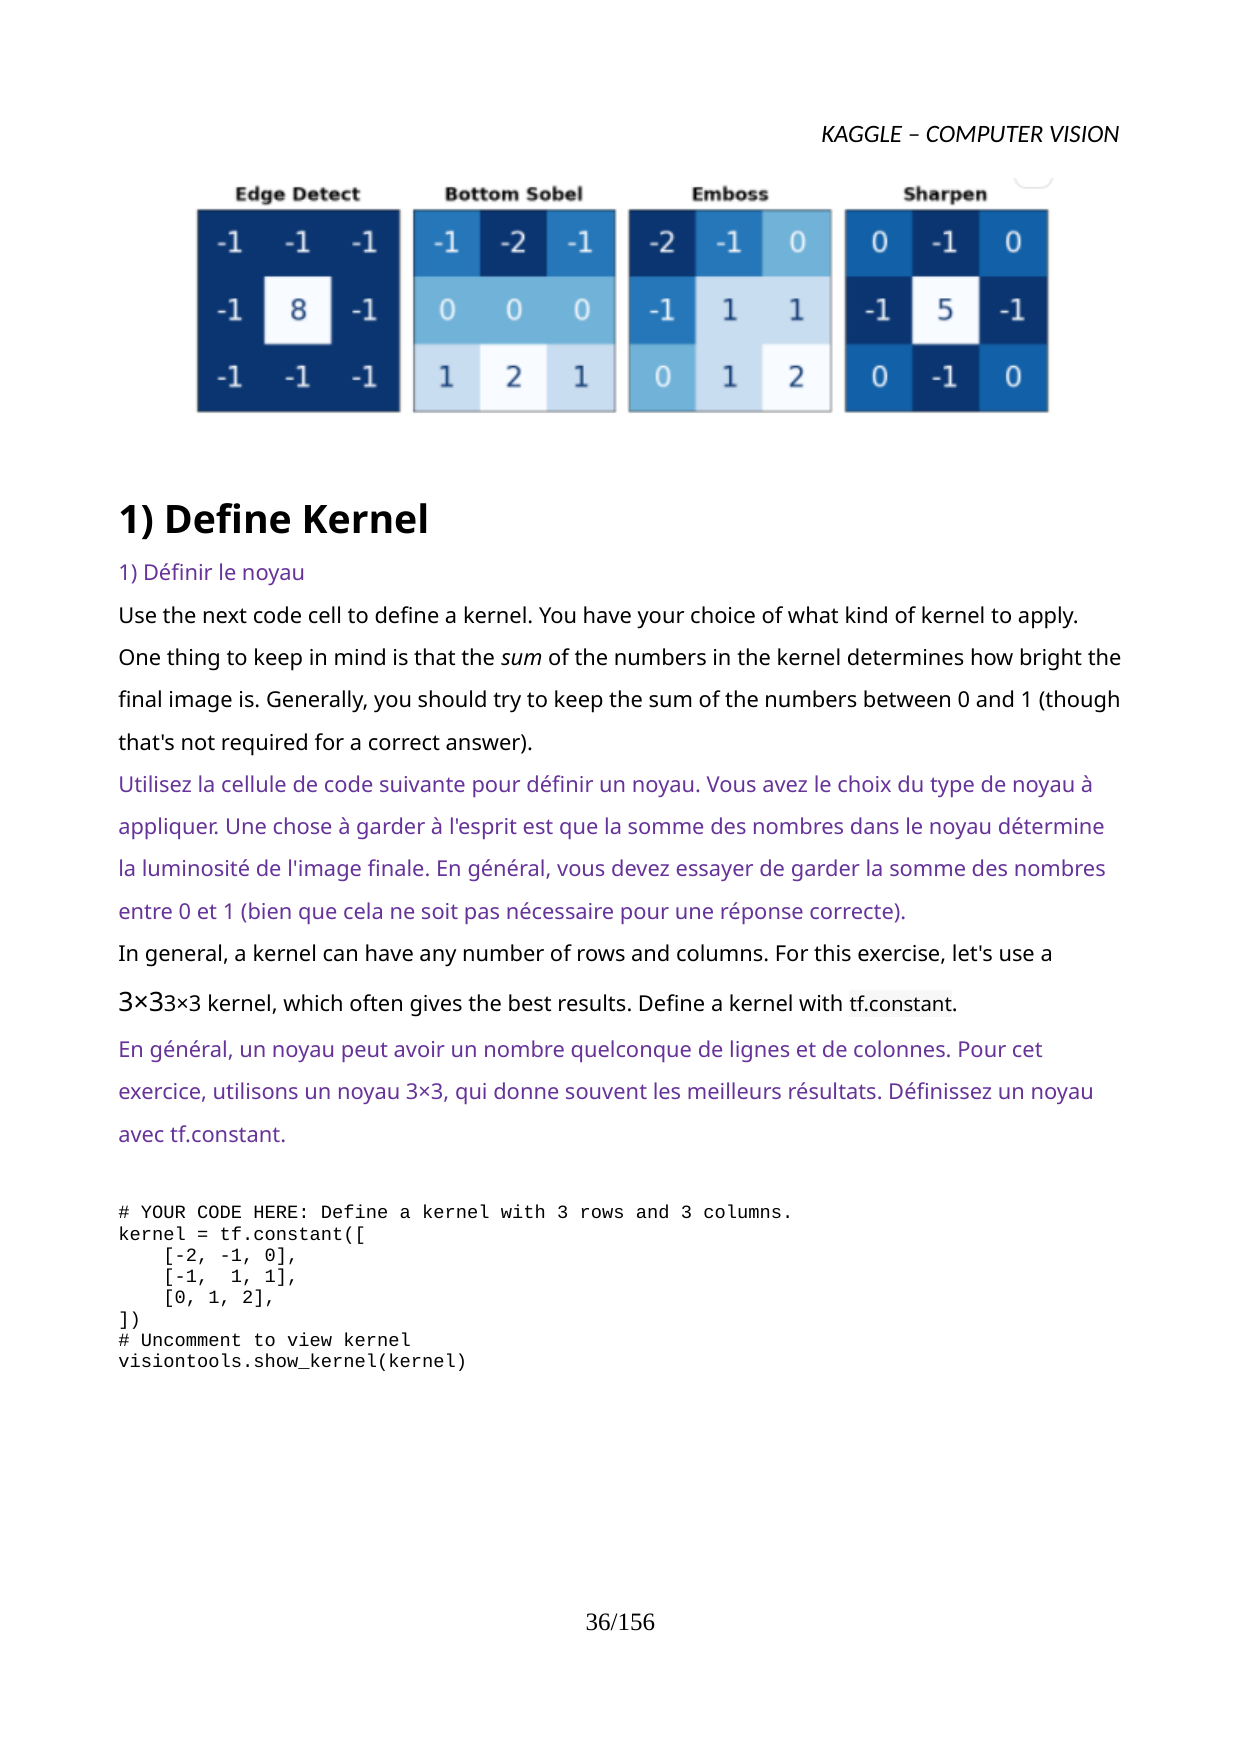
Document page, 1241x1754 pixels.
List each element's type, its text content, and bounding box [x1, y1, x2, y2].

subtitle 1) Define Kernel [118, 492, 1122, 545]
text # YOUR CODE HERE: Define a kernel with 3 rows and 3 columns. [118, 1203, 1122, 1224]
picture [182, 178, 1058, 446]
text En général, un noyau peut avoir un nombre quelconque de lignes et de colonnes. Pour cet exercice, utilisons un noyau 3×3, qui donne souvent les meilleurs résultats. Définissez un noyau avec tf.constant. [118, 1034, 1122, 1148]
text kernel = tf.constant([ [118, 1224, 1122, 1246]
text # Uncomment to view kernel [118, 1331, 1122, 1352]
text In general, a kernel can have any number of rows and columns. For this exercise, let's use a 3×33×3 kernel, which often gives the best results. Define a kernel with tf.constant. [118, 938, 1122, 1019]
text [0, 1, 2], [118, 1288, 1122, 1309]
text ]) [118, 1309, 1122, 1331]
text Utilisez la cellule de code suivante pour définir un noyau. Vous avez le choix du type de noyau à appliquer. Une chose à garder à l'esprit est que la somme des nombres dans le noyau détermine la luminosité de l'image finale. En général, vous devez essayer de garder la somme des nombres entre 0 et 1 (bien que cela ne soit pas nécessaire pour une réponse correcte). [118, 769, 1122, 925]
text visiontools.show_kernel(kernel) [118, 1352, 1122, 1373]
text Use the next code cell to define a kernel. You have your choice of what kind of kernel to apply. One thing to keep in mind is that the sum of the numbers in the kernel determines how bright the final image is. Generally, you should try to keep the sum of the numbers between 0 and 1 (though that's not required for a correct answer). [118, 599, 1122, 756]
text [-1, 1, 1], [118, 1267, 1122, 1288]
text 1) Définir le noyau [118, 557, 1122, 587]
text [-2, -1, 0], [118, 1246, 1122, 1267]
